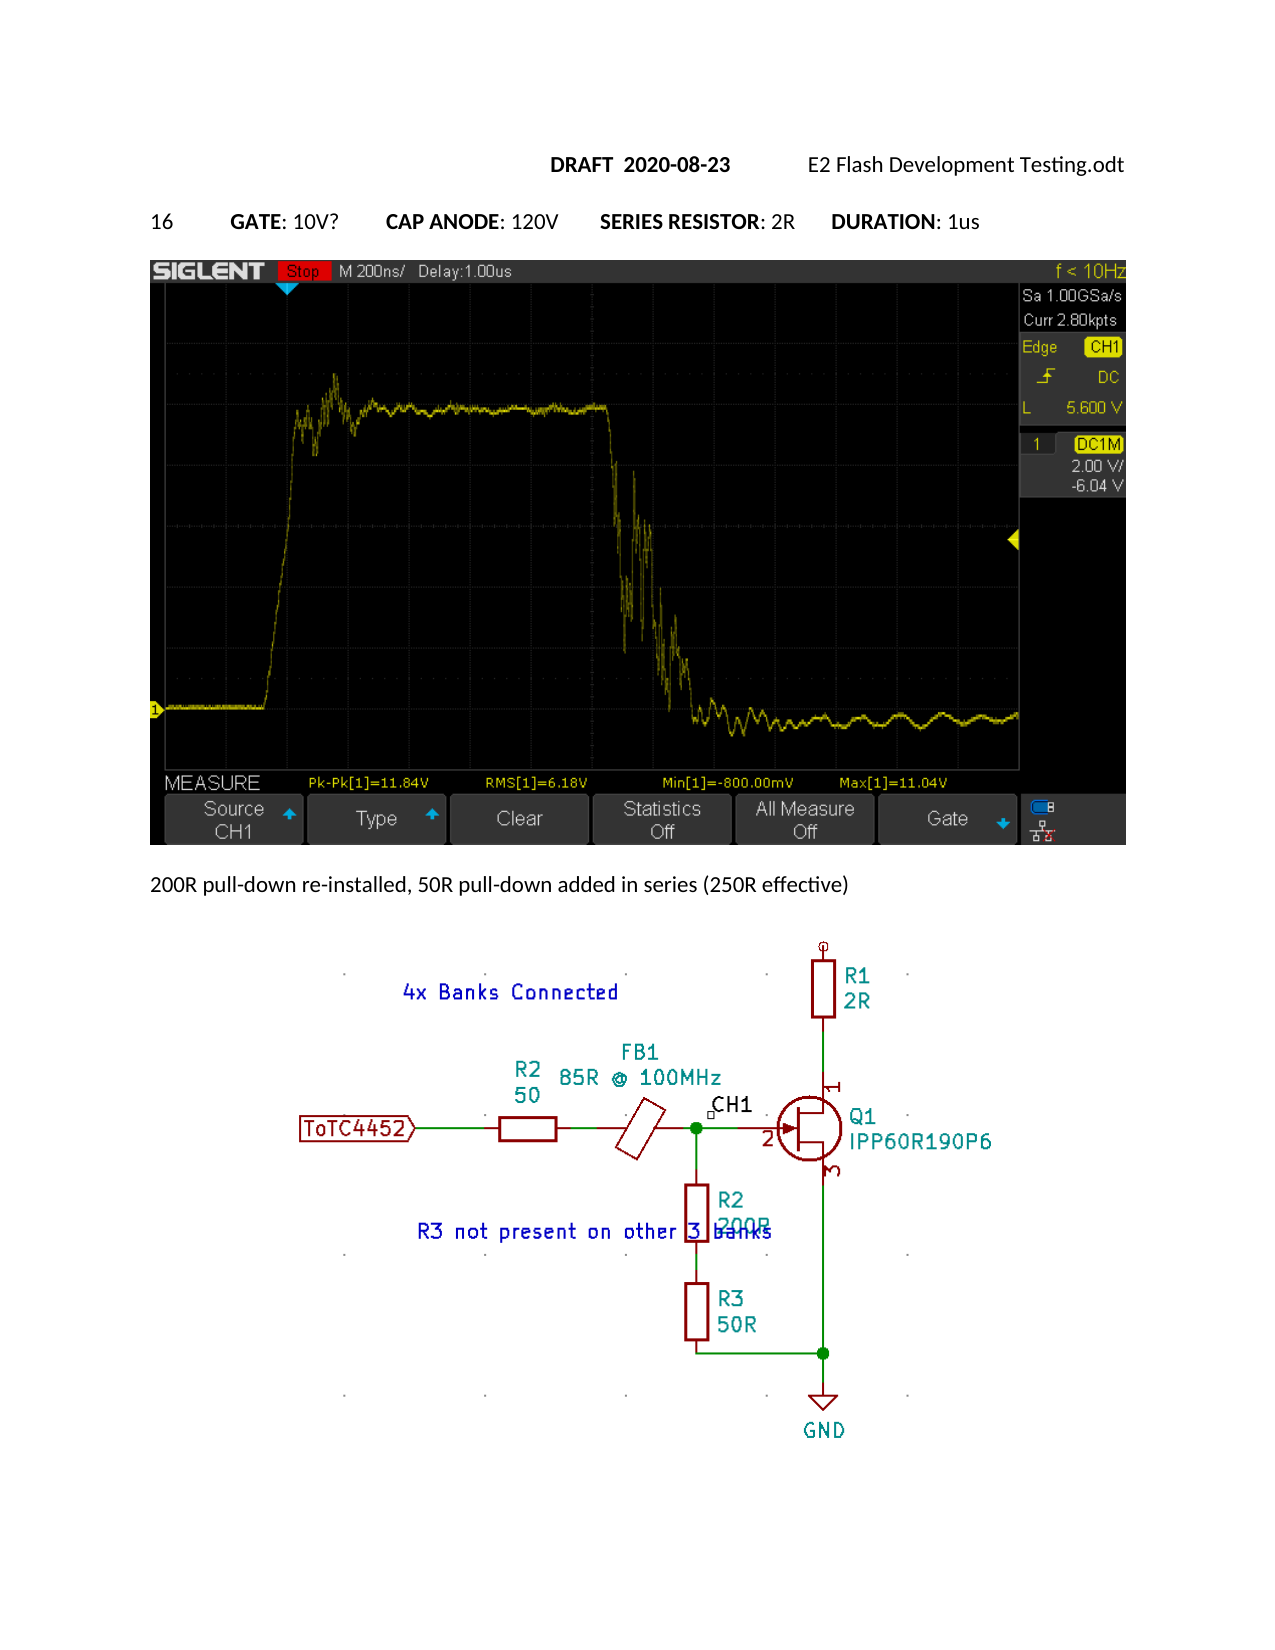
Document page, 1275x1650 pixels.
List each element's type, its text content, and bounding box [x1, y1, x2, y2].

text 200R pull-down re-installed, 50R pull-down added in series (250R effective) [150, 870, 1125, 898]
text 16 GATE: 10V? CAP ANODE: 120V SERIES RESISTOR: 2R DURATION: 1us [150, 207, 1125, 236]
picture [283, 922, 992, 1449]
picture [150, 260, 1126, 845]
